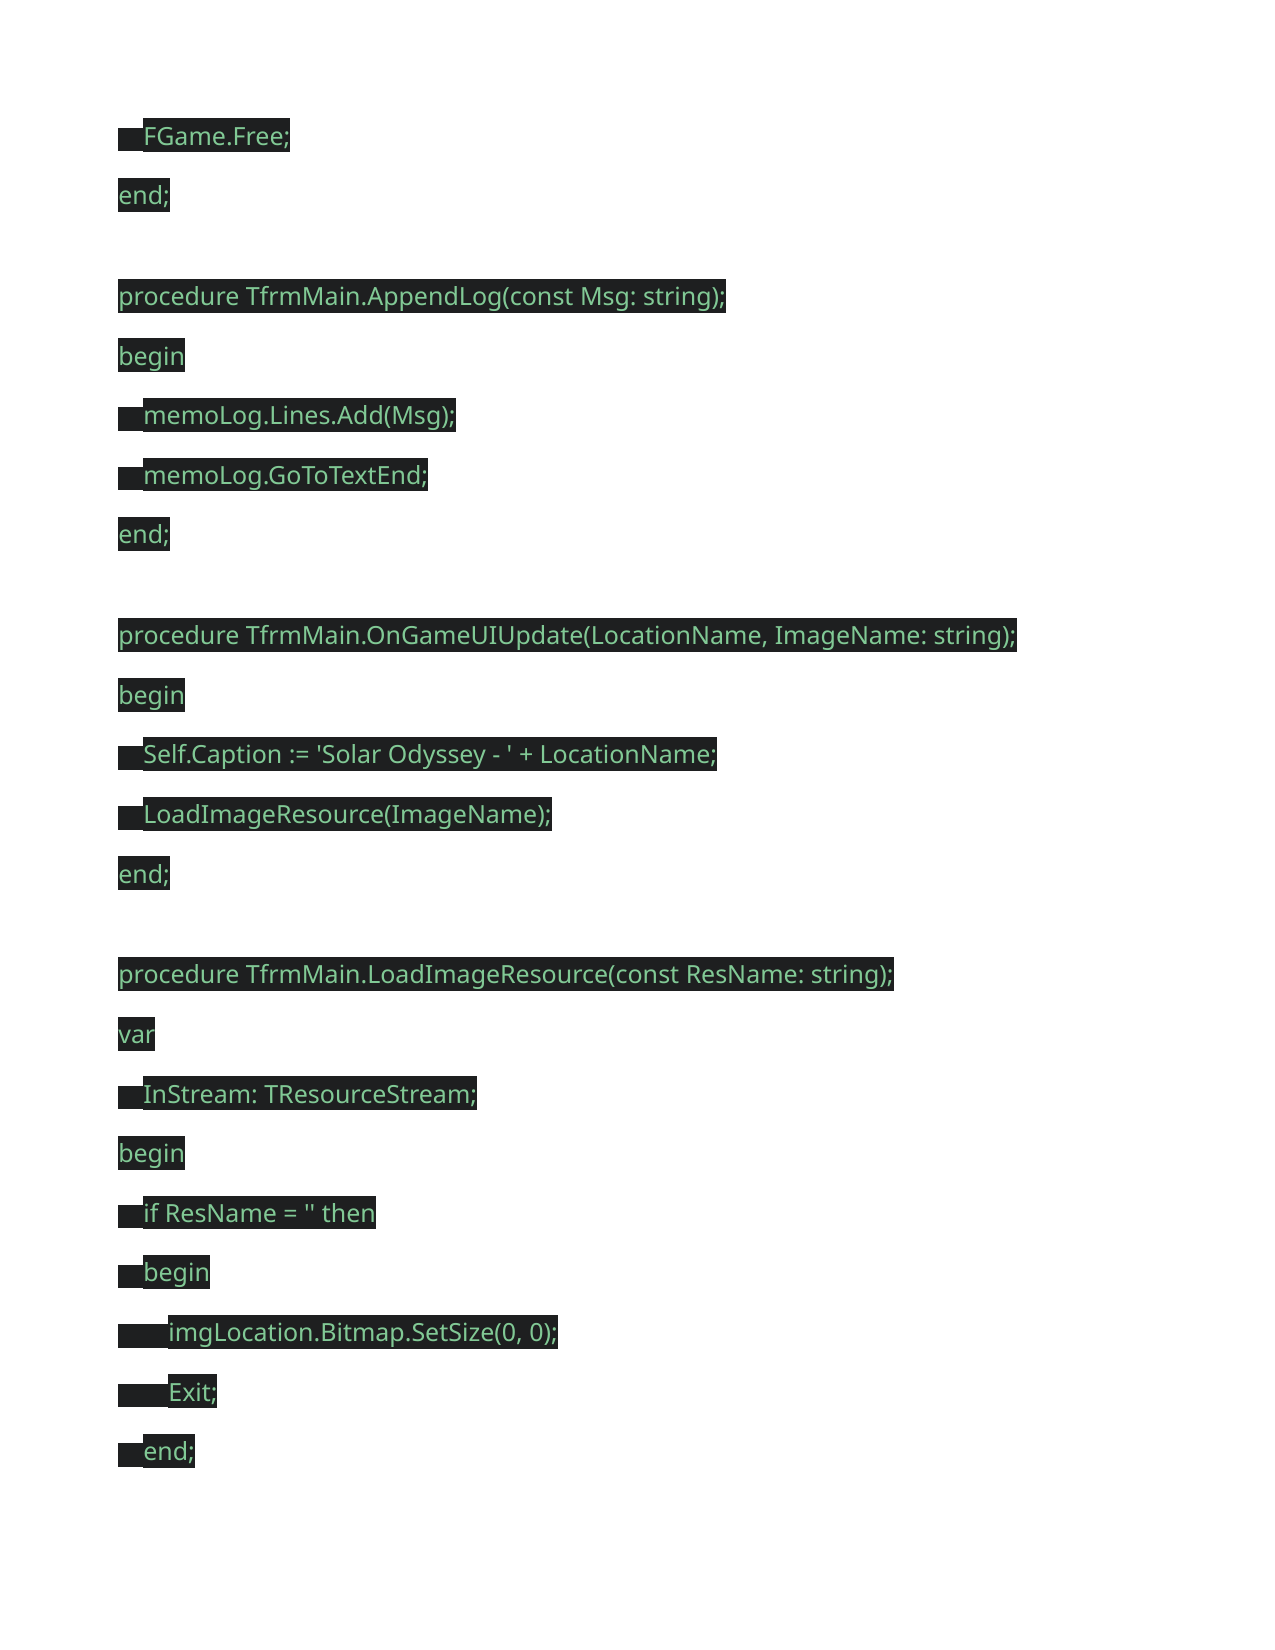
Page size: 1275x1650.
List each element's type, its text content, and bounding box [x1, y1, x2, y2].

text procedure TfrmMain.OnGameUIUpdate(LocationName, ImageName: string); [118, 618, 1157, 652]
text FGame.Free; [118, 118, 1157, 152]
text end; [118, 1434, 1157, 1468]
text begin [118, 677, 1157, 712]
text procedure TfrmMain.AppendLog(const Msg: string); [118, 279, 1157, 313]
text if ResName = '' then [118, 1196, 1157, 1229]
text begin [118, 338, 1157, 372]
text end; [118, 517, 1157, 551]
text InStream: TResourceStream; [118, 1076, 1157, 1110]
text memoLog.GoToTextEnd; [118, 457, 1157, 491]
text memoLog.Lines.Add(Msg); [118, 398, 1157, 432]
text Self.Caption := 'Solar Odyssey - ' + LocationName; [118, 737, 1157, 771]
text LoadImageResource(ImageName); [118, 797, 1157, 831]
text imgLocation.Bitmap.SetSize(0, 0); [118, 1315, 1157, 1349]
text procedure TfrmMain.LoadImageResource(const ResName: string); [118, 957, 1157, 991]
text var [118, 1017, 1157, 1051]
text end; [118, 178, 1157, 212]
text begin [118, 1255, 1157, 1289]
text begin [118, 1136, 1157, 1170]
text Exit; [118, 1374, 1157, 1408]
text end; [118, 856, 1157, 890]
